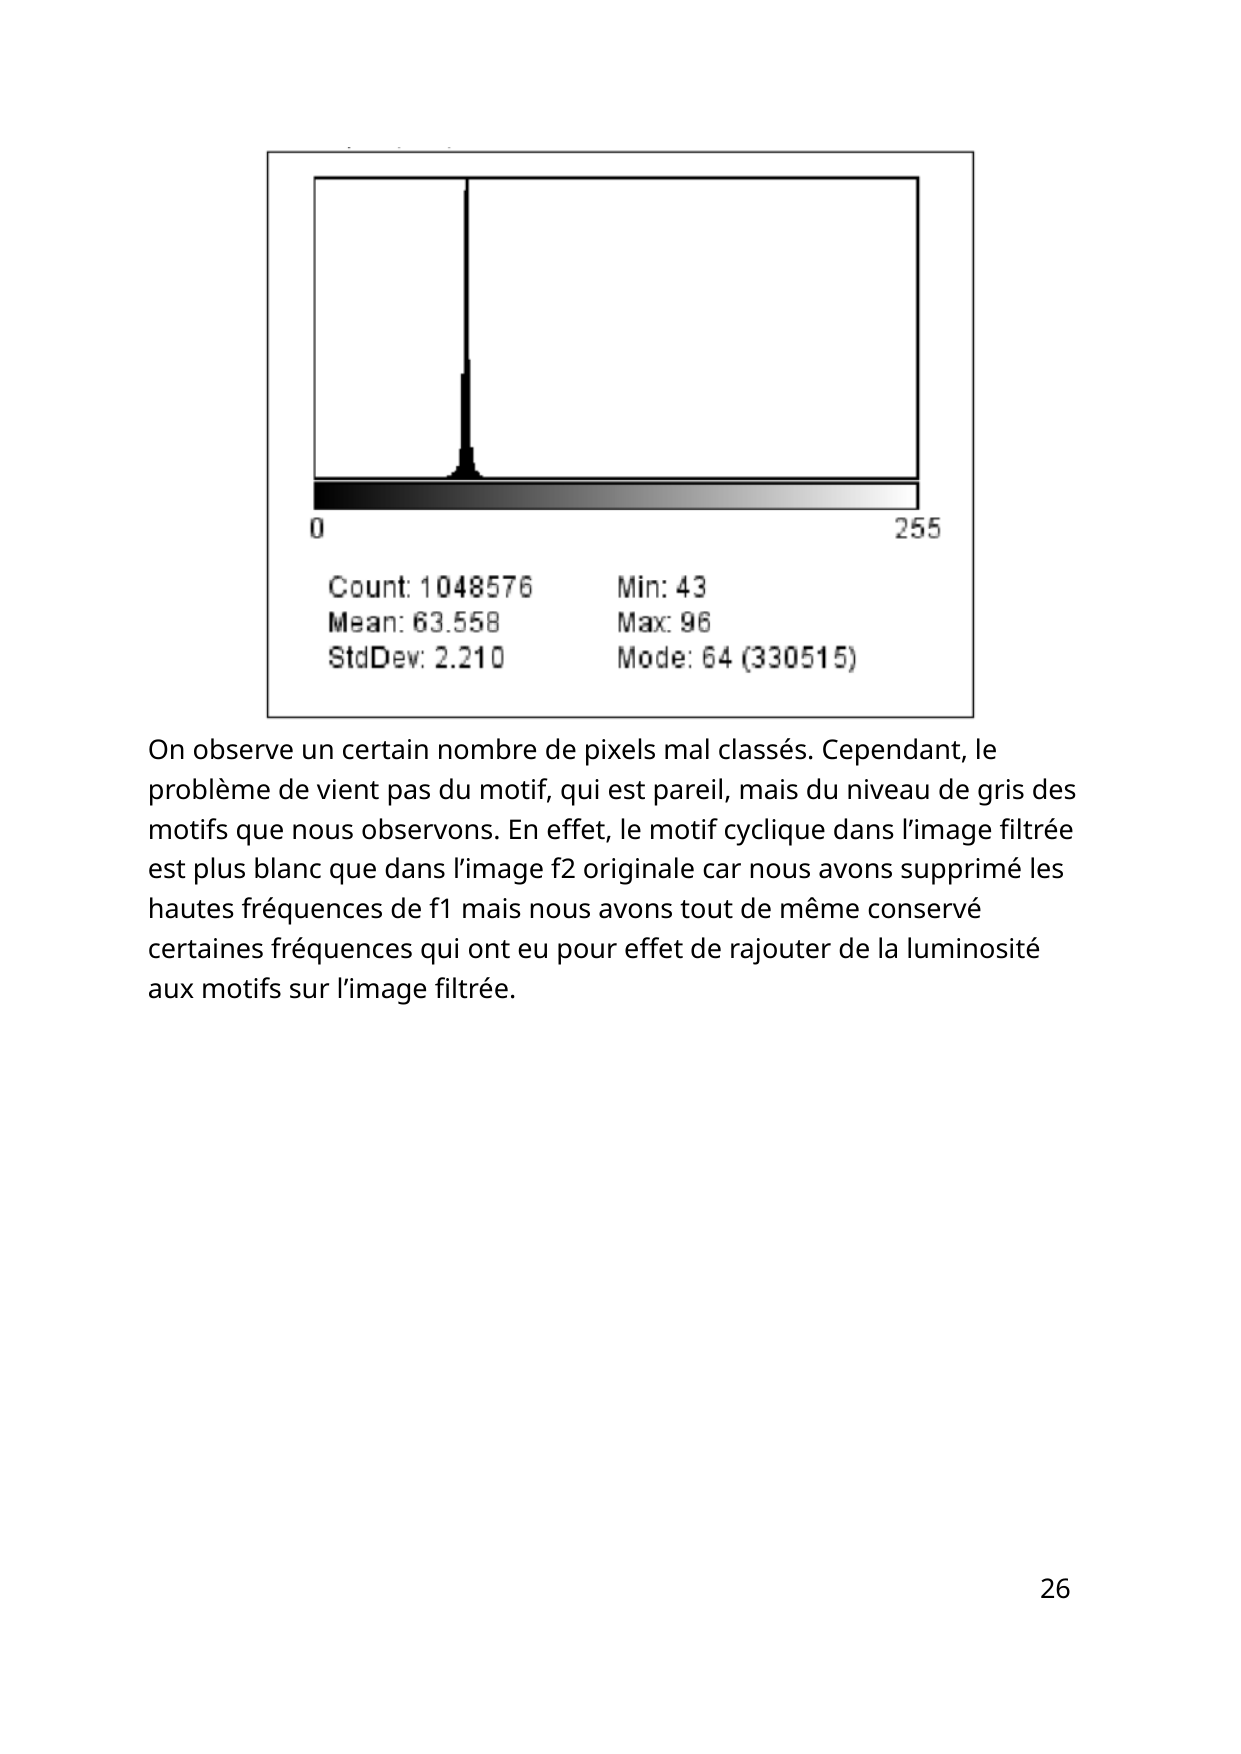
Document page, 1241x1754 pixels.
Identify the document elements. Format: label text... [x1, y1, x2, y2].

picture [262, 147, 978, 728]
text On observe un certain nombre de pixels mal classés. Cependant, le problème de vient pas du motif, qui est pareil, mais du niveau de gris des motifs que nous observons. En effet, le motif cyclique dans l’image filtrée est plus blanc que dans l’image f2 originale car nous avons supprimé les hautes fréquences de f1 mais nous avons tout de même conservé certaines fréquences qui ont eu pour effet de rajouter de la luminosité aux motifs sur l’image filtrée. [148, 148, 1093, 1006]
